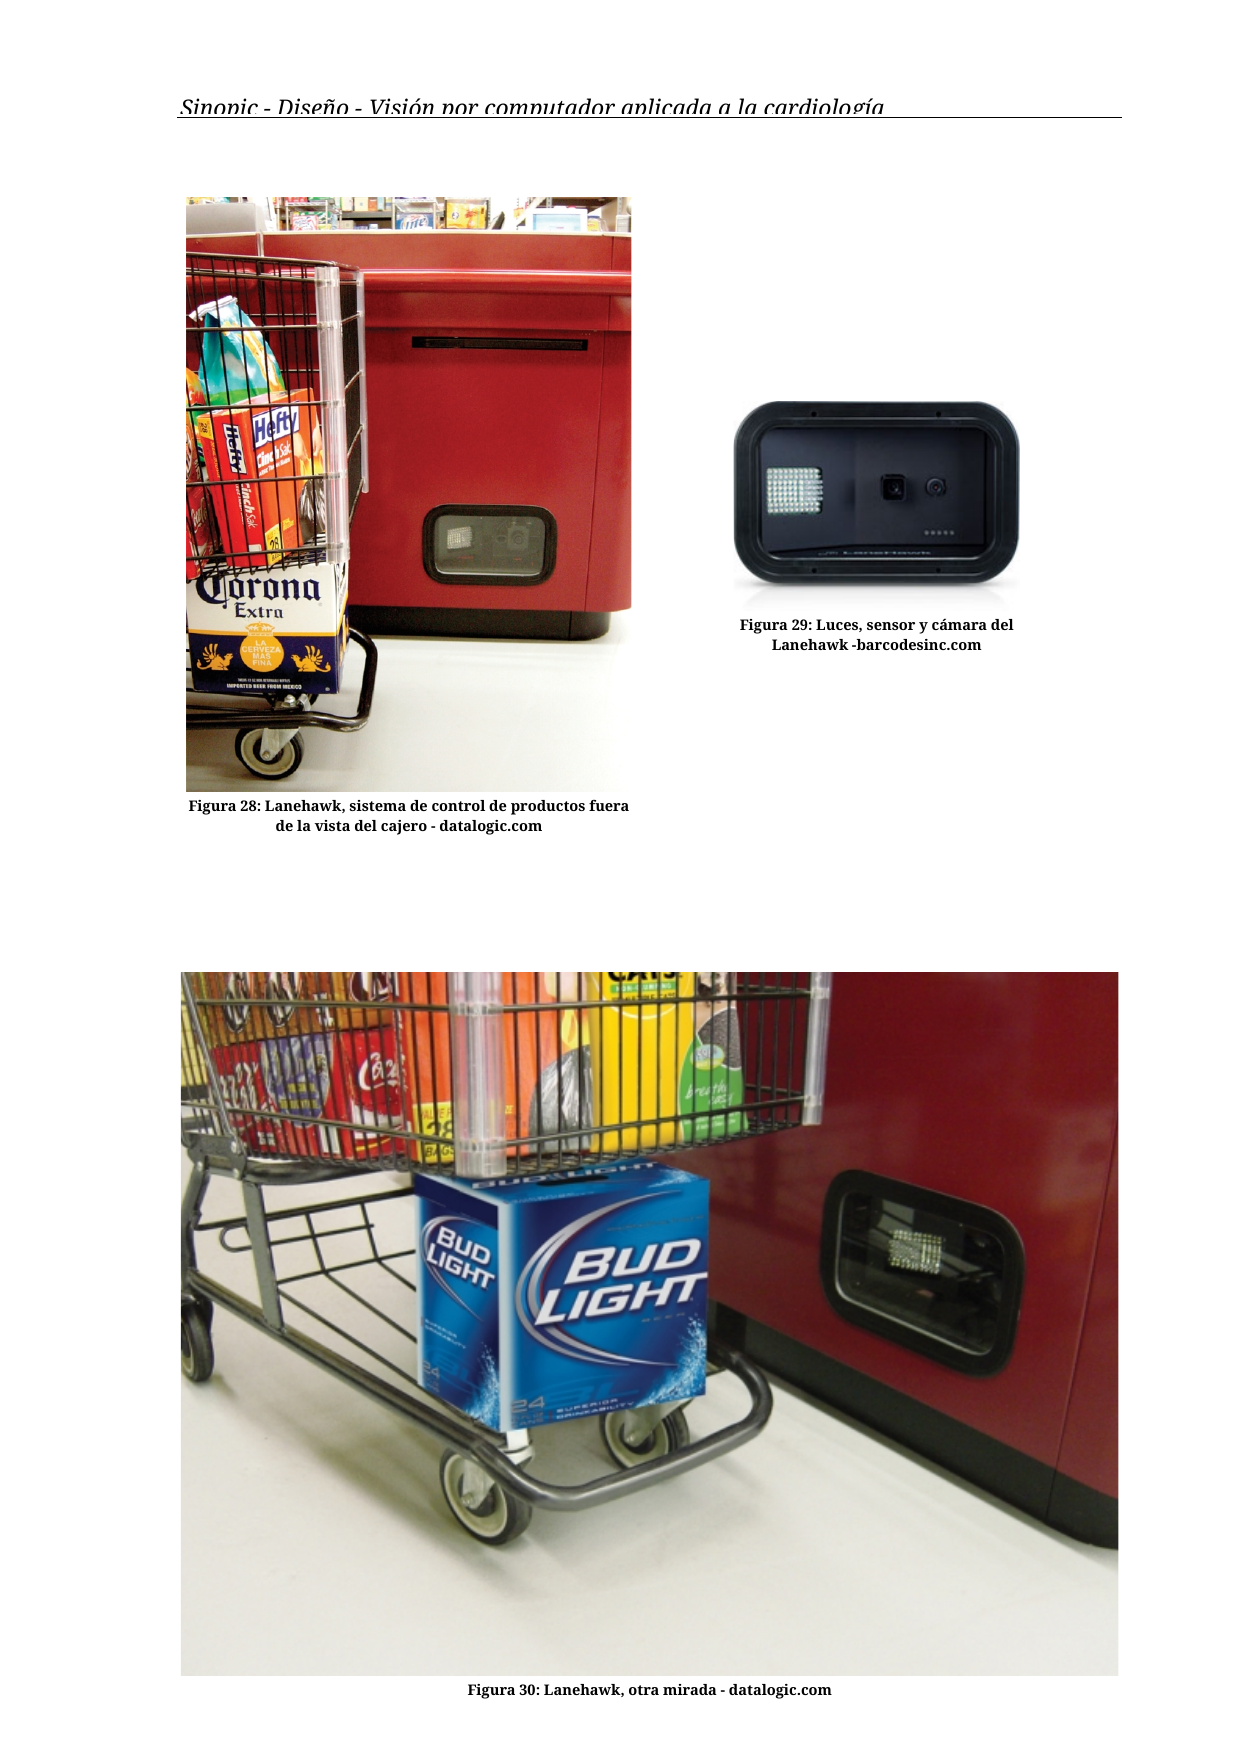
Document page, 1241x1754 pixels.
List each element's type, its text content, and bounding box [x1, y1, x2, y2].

text Figura 30: Lanehawk, otra mirada - datalogic.com [181, 1676, 1118, 1699]
text Figura 29: Luces, sensor y cámara del Lanehawk -barcodesinc.com [733, 611, 1020, 654]
picture [186, 197, 632, 792]
picture [180, 972, 1119, 1676]
picture [733, 401, 1020, 611]
text Figura 28: Lanehawk, sistema de control de productos fuera de la vista del cajero - datalogic.com [186, 792, 632, 835]
